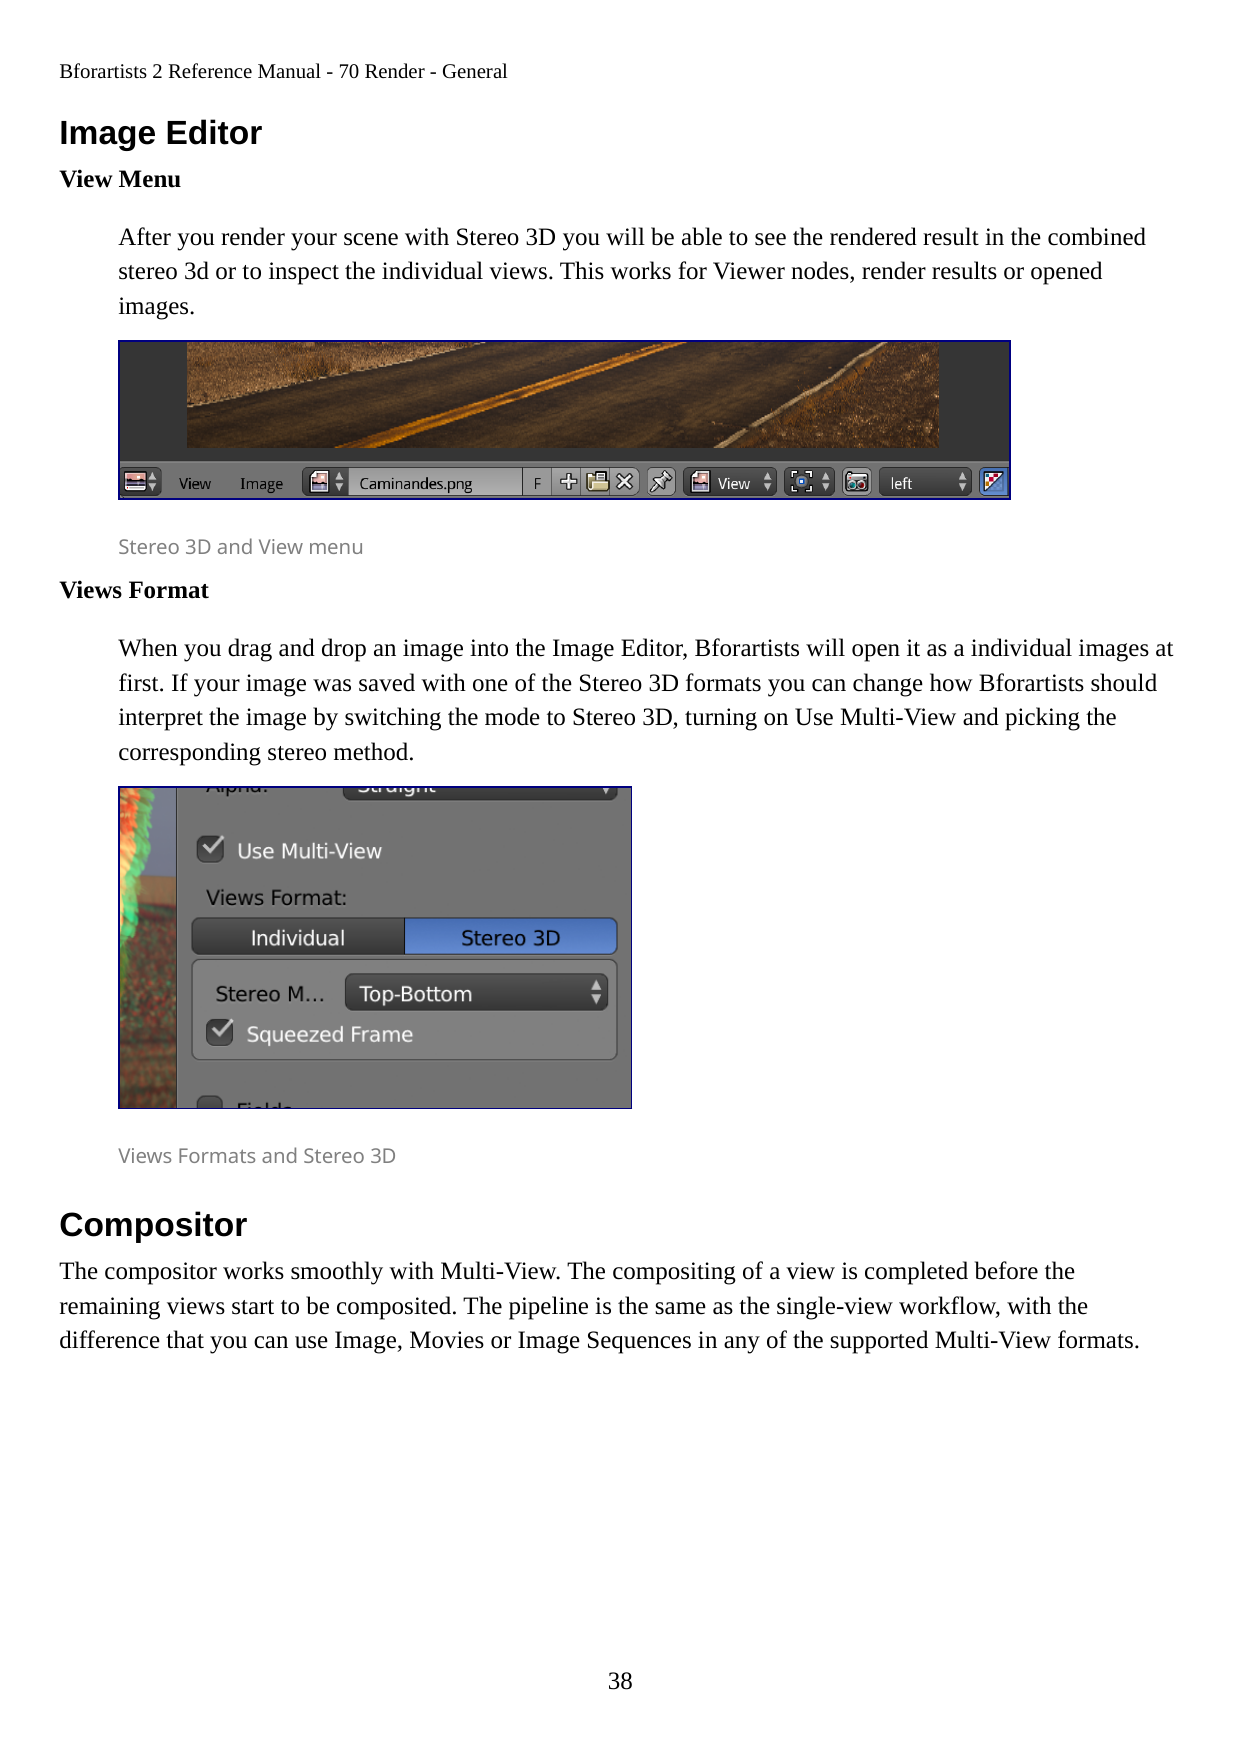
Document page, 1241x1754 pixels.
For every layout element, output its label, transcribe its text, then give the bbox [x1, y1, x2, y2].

subtitle Compositor [59, 1205, 1181, 1244]
text Stereo 3D and View menu [118, 529, 1181, 561]
text The compositor works smoothly with Multi-View. The compositing of a view is completed before the remaining views start to be composited. The pipeline is the same as the single-view workflow, with the difference that you can use Image, Movies or Image Sequences in any of the supported Multi-View formats. [59, 1256, 1181, 1354]
subtitle Image Editor [59, 113, 1181, 151]
text Views Formats and Stereo 3D [118, 1138, 1181, 1170]
text After you render your scene with Stereo 3D you will be able to see the rendered result in the combined stereo 3d or to inspect the individual views. This works for Viewer nodes, render results or opened images. [118, 222, 1181, 320]
picture [120, 342, 1009, 498]
subtitle View Menu [59, 164, 1181, 192]
subtitle Views Format [59, 575, 1181, 604]
picture [120, 788, 631, 1108]
text When you drag and drop an image into the Image Editor, Bforartists will open it as a individual images at first. If your image was saved with one of the Stereo 3D formats you can change how Bforartists should interpret the image by switching the mode to Stereo 3D, turning on Use Multi-View and picking the corresponding stereo method. [118, 633, 1181, 766]
